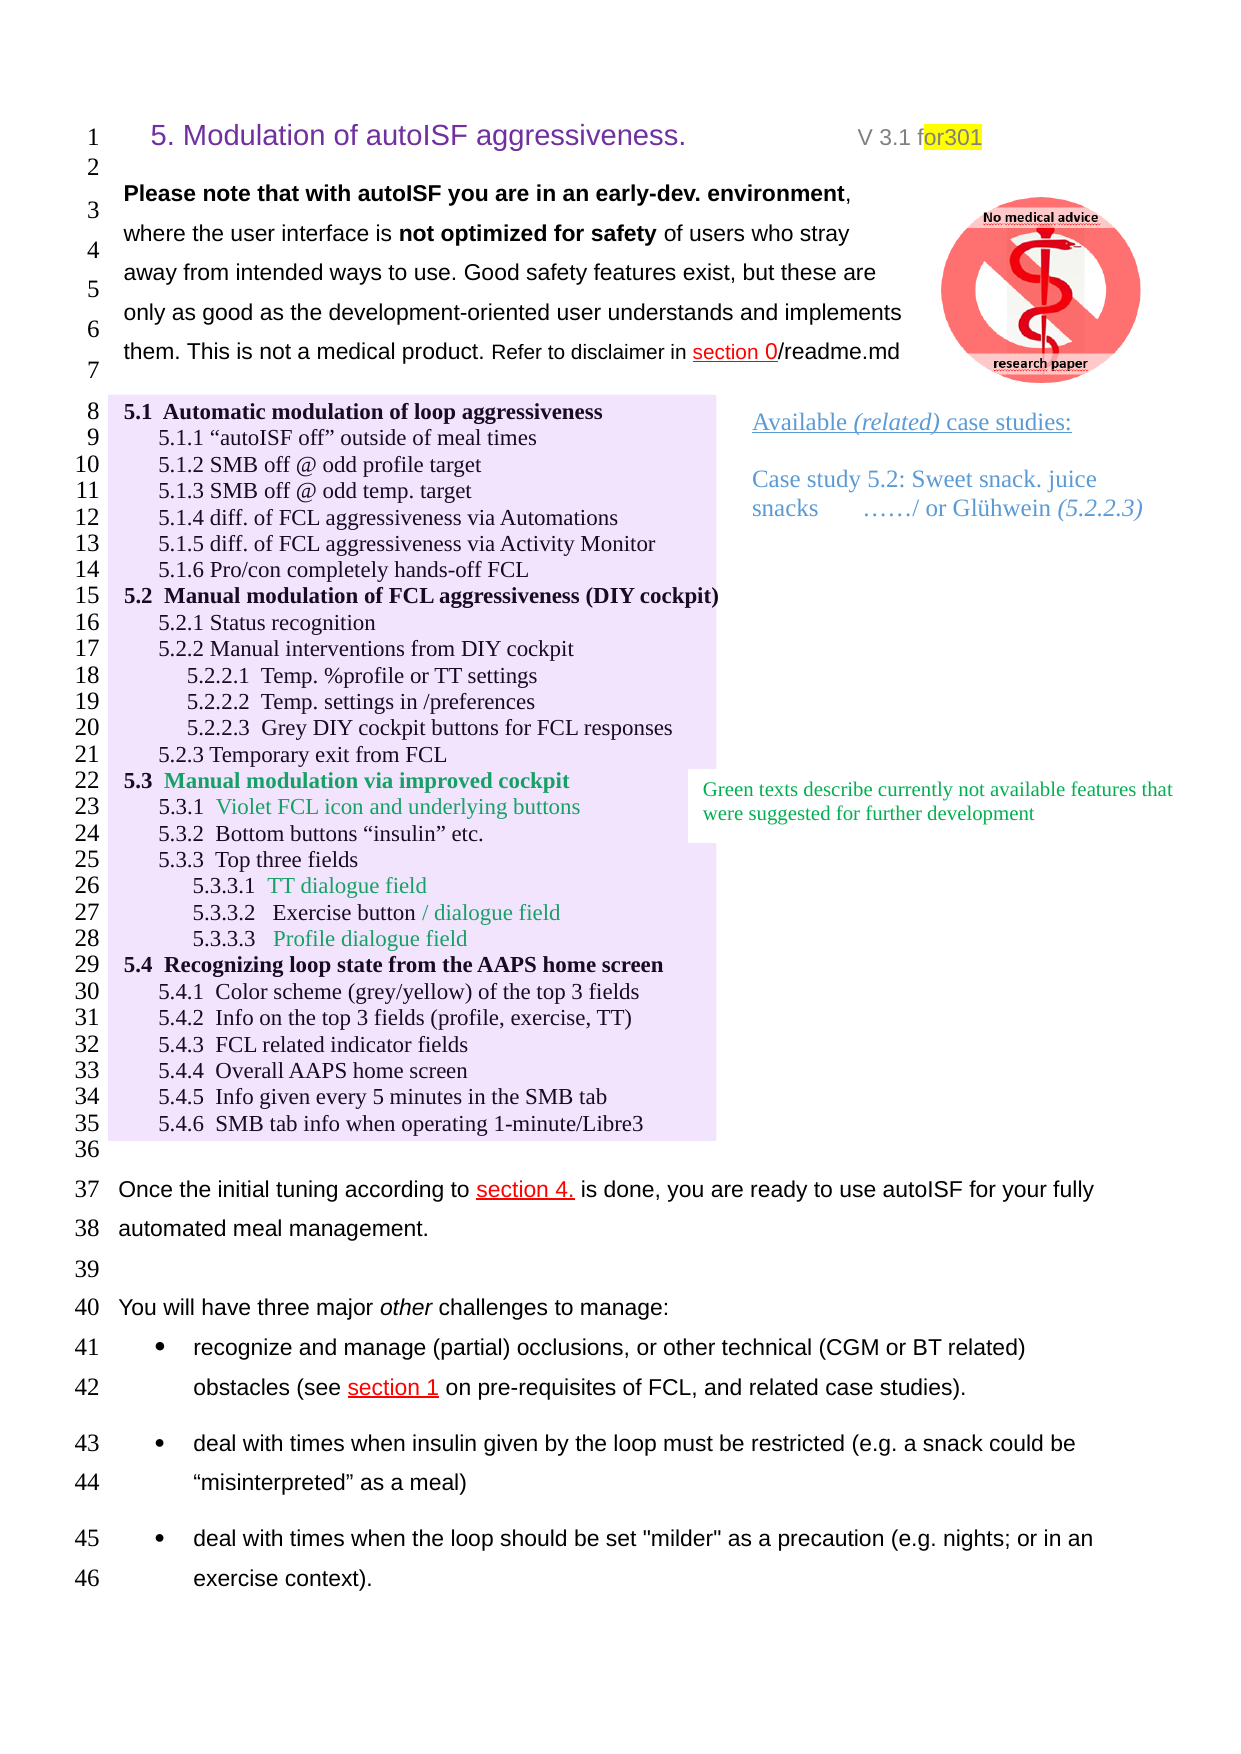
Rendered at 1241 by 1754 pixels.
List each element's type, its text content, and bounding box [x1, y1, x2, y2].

text 5.2.2 Manual interventions from DIY cockpit [717, 635, 1122, 662]
text 5.2.2.3 Grey DIY cockpit buttons for FCL responses [717, 714, 1122, 741]
text 5.4.6 SMB tab info when operating 1-minute/Libre3 [717, 1110, 1122, 1136]
text 5.4 Recognizing loop state from the AAPS home screen [717, 952, 1122, 978]
text 5. Modulation of autoISF aggressiveness. V 3.1 for301 [118, 118, 1122, 152]
list deal with times when insulin given by the loop must be restricted (e.g. a snack could be “misinterpreted” as a meal) [156, 1429, 1122, 1495]
text 5.3.3.3 Profile dialogue field [717, 925, 1122, 952]
text 5.2.2.2 Temp. settings in /preferences [717, 688, 1122, 714]
text 5.4.4 Overall AAPS home screen [717, 1057, 1122, 1083]
text 5.1 Automatic modulation of loop aggressiveness [717, 398, 1170, 583]
list whether the TT duration is chosen appropriately [118, 1057, 717, 1083]
text 5.4.5 Info given every 5 minutes in the SMB tab [717, 1083, 1122, 1110]
text 5.1.3 Odd-numbered temp. targets (TT) set via Automation, to block SMBs [118, 1110, 717, 1136]
list deal with times when the loop should be set "milder" as a precaution (e.g. nights; or in an exercise context). [156, 1525, 1122, 1591]
text 5.4.1 Color scheme (grey/yellow) of the top 3 fields [717, 978, 1122, 1004]
text Once the initial tuning according to section 4. is done, you are ready to use autoISF for your fully automated meal management. [118, 1176, 1122, 1241]
text 5.3.3.1 TT dialogue field [717, 872, 1122, 899]
text Green texts describe currently not available features that were suggested for further development [703, 777, 1176, 825]
text 5.3.3 Top three fields [717, 846, 1122, 872]
text 5.3 Manual modulation via improved cockpit [688, 767, 1191, 843]
text 5.2 Manual modulation of FCL aggressiveness (DIY cockpit) [717, 583, 1122, 609]
text 5.2.3 Temporary exit from FCL [717, 741, 1122, 767]
text Please note that with autoISF you are in an early-dev. environment, where the user interface is not optimized for safety of users who stray away from intended ways to use. Good safety features exist, but these are only as good as the development-oriented user understands and implements them. This is not a medical product. Refer to disclaimer in section 0/readme.md [123, 180, 908, 364]
text 5.3.3.2 Exercise button / dialogue field [717, 899, 1122, 925]
text Available (related) case studies: [752, 407, 1155, 436]
list how swapping the sequence in which the automations appear in the Automation list would lead to different SMB impacts. [118, 1083, 717, 1110]
text 5.2.2.1 Temp. %profile or TT settings [717, 662, 1122, 688]
list recognize and manage (partial) occlusions, or other technical (CGM or BT related) obstacles (see section 1 on pre-requisites of FCL, and related case studies). [156, 1333, 1122, 1400]
text 5.4.2 Info on the top 3 fields (profile, exercise, TT) [717, 1004, 1122, 1031]
text You will have three major other challenges to manage: [118, 1294, 1122, 1320]
text 5.4.3 FCL related indicator fields [717, 1031, 1122, 1057]
list whether the bg and iob limits, as defined in the given example, work sensibly four your data pattern [118, 1031, 717, 1057]
text 5.2.1 Status recognition [717, 609, 1122, 635]
text Case study 5.2: Sweet snack. juice snacks ……/ or Glühwein (5.2.2.3) [752, 464, 1155, 522]
